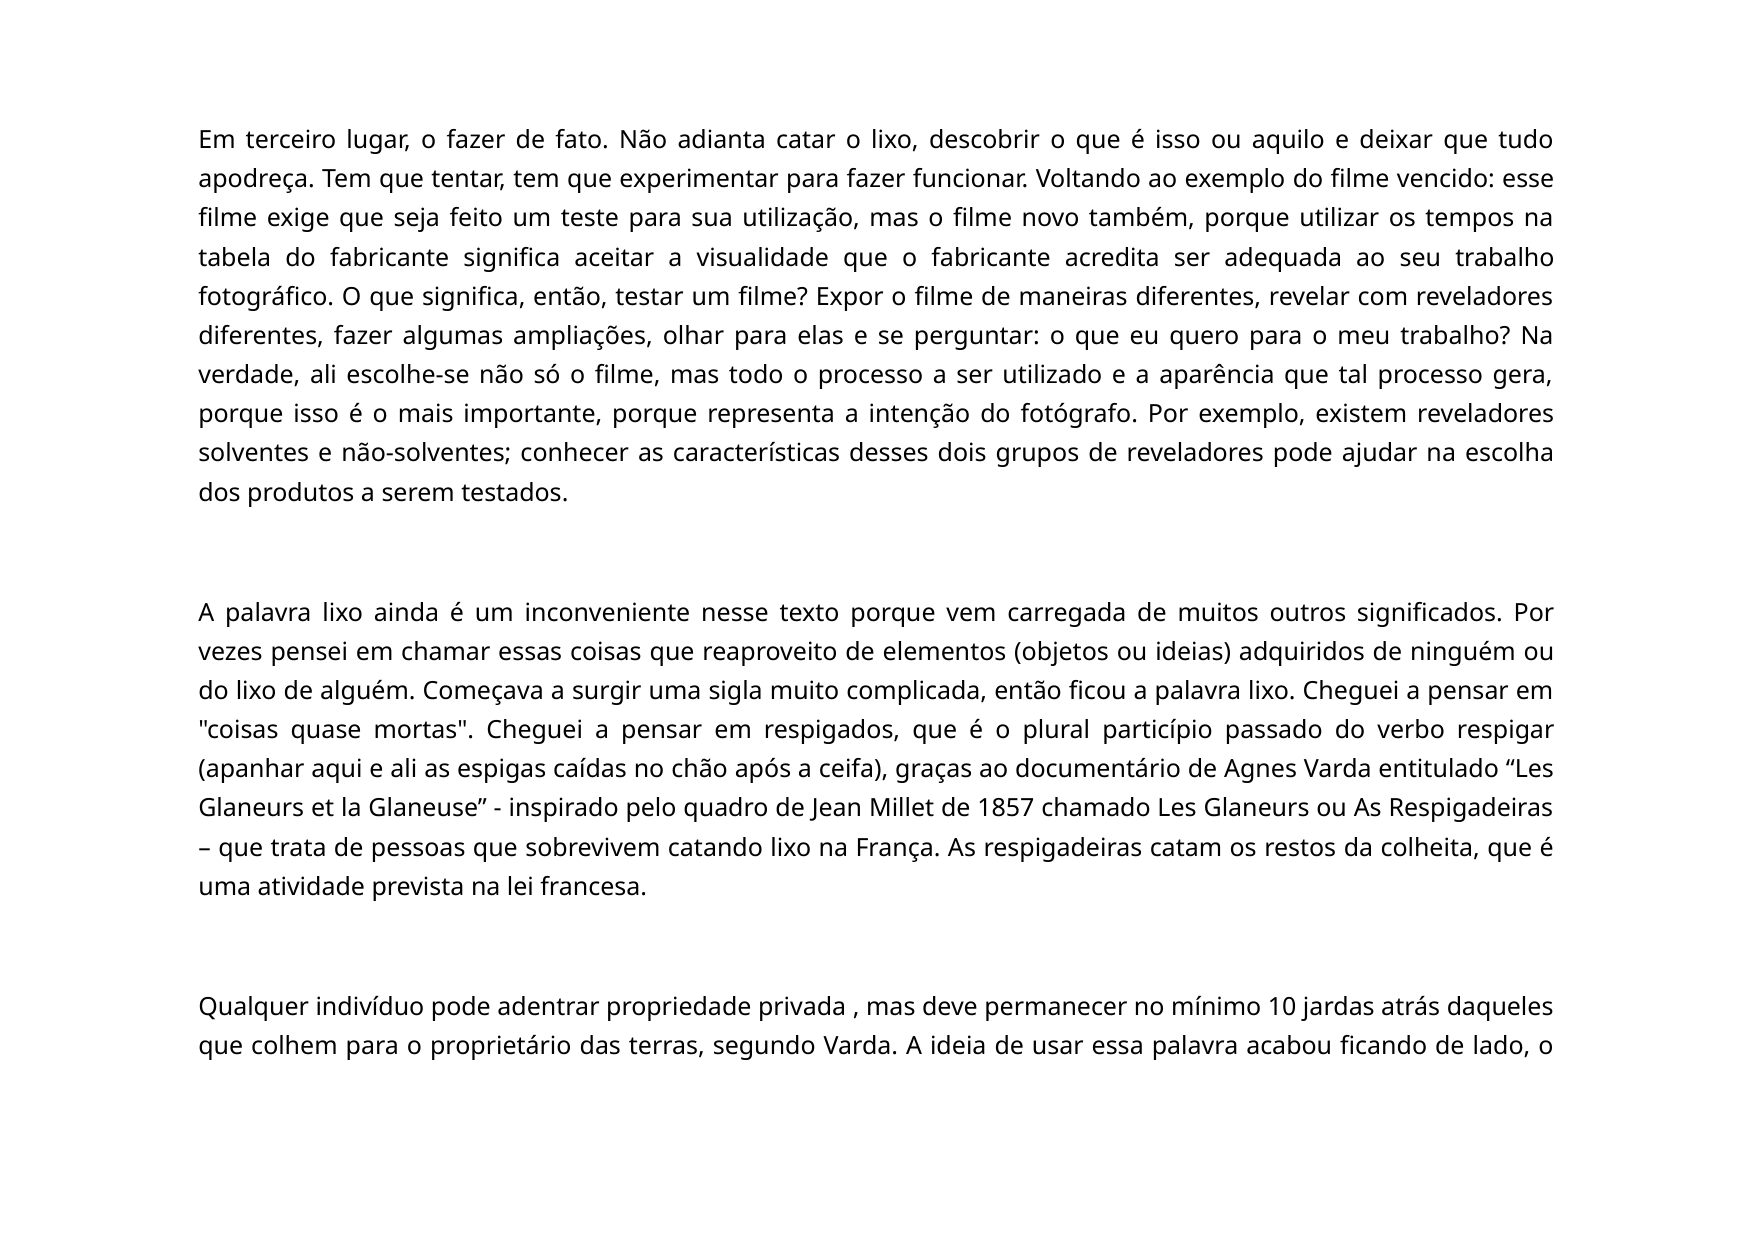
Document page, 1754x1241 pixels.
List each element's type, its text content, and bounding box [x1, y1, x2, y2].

text Em terceiro lugar, o fazer de fato. Não adianta catar o lixo, descobrir o que é isso ou aquilo e deixar que tudo apodreça. Tem que tentar, tem que experimentar para fazer funcionar. Voltando ao exemplo do filme vencido: esse filme exige que seja feito um teste para sua utilização, mas o filme novo também, porque utilizar os tempos na tabela do fabricante significa aceitar a visualidade que o fabricante acredita ser adequada ao seu trabalho fotográfico. O que significa, então, testar um filme? Expor o filme de maneiras diferentes, revelar com reveladores diferentes, fazer algumas ampliações, olhar para elas e se perguntar: o que eu quero para o meu trabalho? Na verdade, ali escolhe-se não só o filme, mas todo o processo a ser utilizado e a aparência que tal processo gera, porque isso é o mais importante, porque representa a intenção do fotógrafo. Por exemplo, existem reveladores solventes e não-solventes; conhecer as características desses dois grupos de reveladores pode ajudar na escolha dos produtos a serem testados. [198, 122, 1556, 508]
text A palavra lixo ainda é um inconveniente nesse texto porque vem carregada de muitos outros significados. Por vezes pensei em chamar essas coisas que reaproveito de elementos (objetos ou ideias) adquiridos de ninguém ou do lixo de alguém. Começava a surgir uma sigla muito complicada, então ficou a palavra lixo. Cheguei a pensar em "coisas quase mortas". Cheguei a pensar em respigados, que é o plural particípio passado do verbo respigar (apanhar aqui e ali as espigas caídas no chão após a ceifa), graças ao documentário de Agnes Varda entitulado “Les Glaneurs et la Glaneuse” - inspirado pelo quadro de Jean Millet de 1857 chamado Les Glaneurs ou As Respigadeiras – que trata de pessoas que sobrevivem catando lixo na França. As respigadeiras catam os restos da colheita, que é uma atividade prevista na lei francesa. [198, 594, 1556, 902]
text Qualquer indivíduo pode adentrar propriedade privada , mas deve permanecer no mínimo 10 jardas atrás daqueles que colhem para o proprietário das terras, segundo Varda. A ideia de usar essa palavra acabou ficando de lado, o [198, 988, 1556, 1062]
